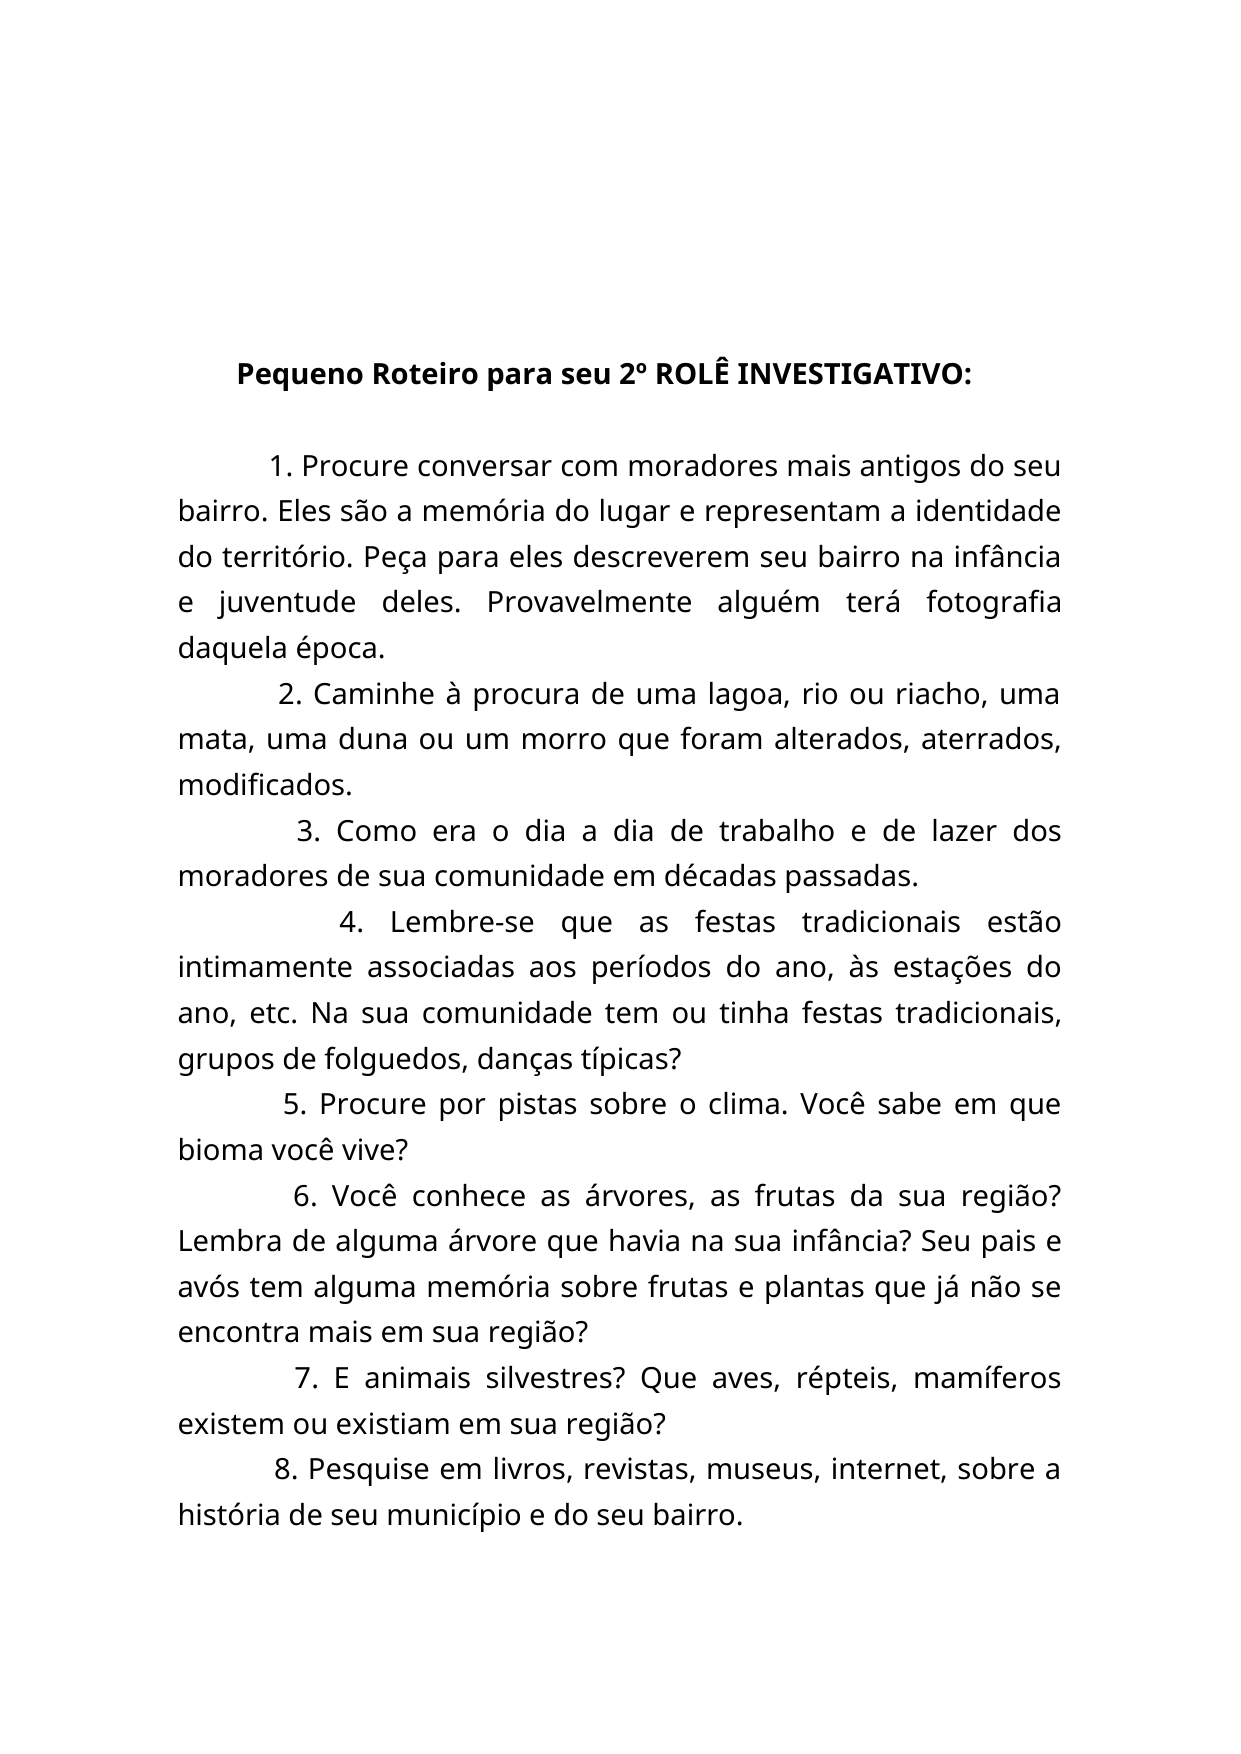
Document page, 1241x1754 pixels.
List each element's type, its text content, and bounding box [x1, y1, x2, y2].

text 2. Caminhe à procura de uma lagoa, rio ou riacho, uma mata, uma duna ou um morro que foram alterados, aterrados, modificados. [177, 673, 1063, 804]
text 6. Você conhece as árvores, as frutas da sua região? Lembra de alguma árvore que havia na sua infância? Seu pais e avós tem alguma memória sobre frutas e plantas que já não se encontra mais em sua região? [177, 1175, 1063, 1351]
text 5. Procure por pistas sobre o clima. Você sabe em que bioma você vive? [177, 1084, 1063, 1169]
text 4. Lembre-se que as festas tradicionais estão intimamente associadas aos períodos do ano, às estações do ano, etc. Na sua comunidade tem ou tinha festas tradicionais, grupos de folguedos, danças típicas? [177, 901, 1063, 1078]
text 7. E animais silvestres? Que aves, répteis, mamíferos existem ou existiam em sua região? [177, 1357, 1063, 1443]
text 8. Pesquise em livros, revistas, museus, internet, sobre a história de seu município e do seu bairro. [177, 1449, 1063, 1534]
text Pequeno Roteiro para seu 2º ROLÊ INVESTIGATIVO: [177, 354, 1063, 393]
text 3. Como era o dia a dia de trabalho e de lazer dos moradores de sua comunidade em décadas passadas. [177, 810, 1063, 895]
text 1. Procure conversar com moradores mais antigos do seu bairro. Eles são a memória do lugar e representam a identidade do território. Peça para eles descreverem seu bairro na infância e juventude deles. Provavelmente alguém terá fotografia daquela época. [177, 445, 1063, 667]
